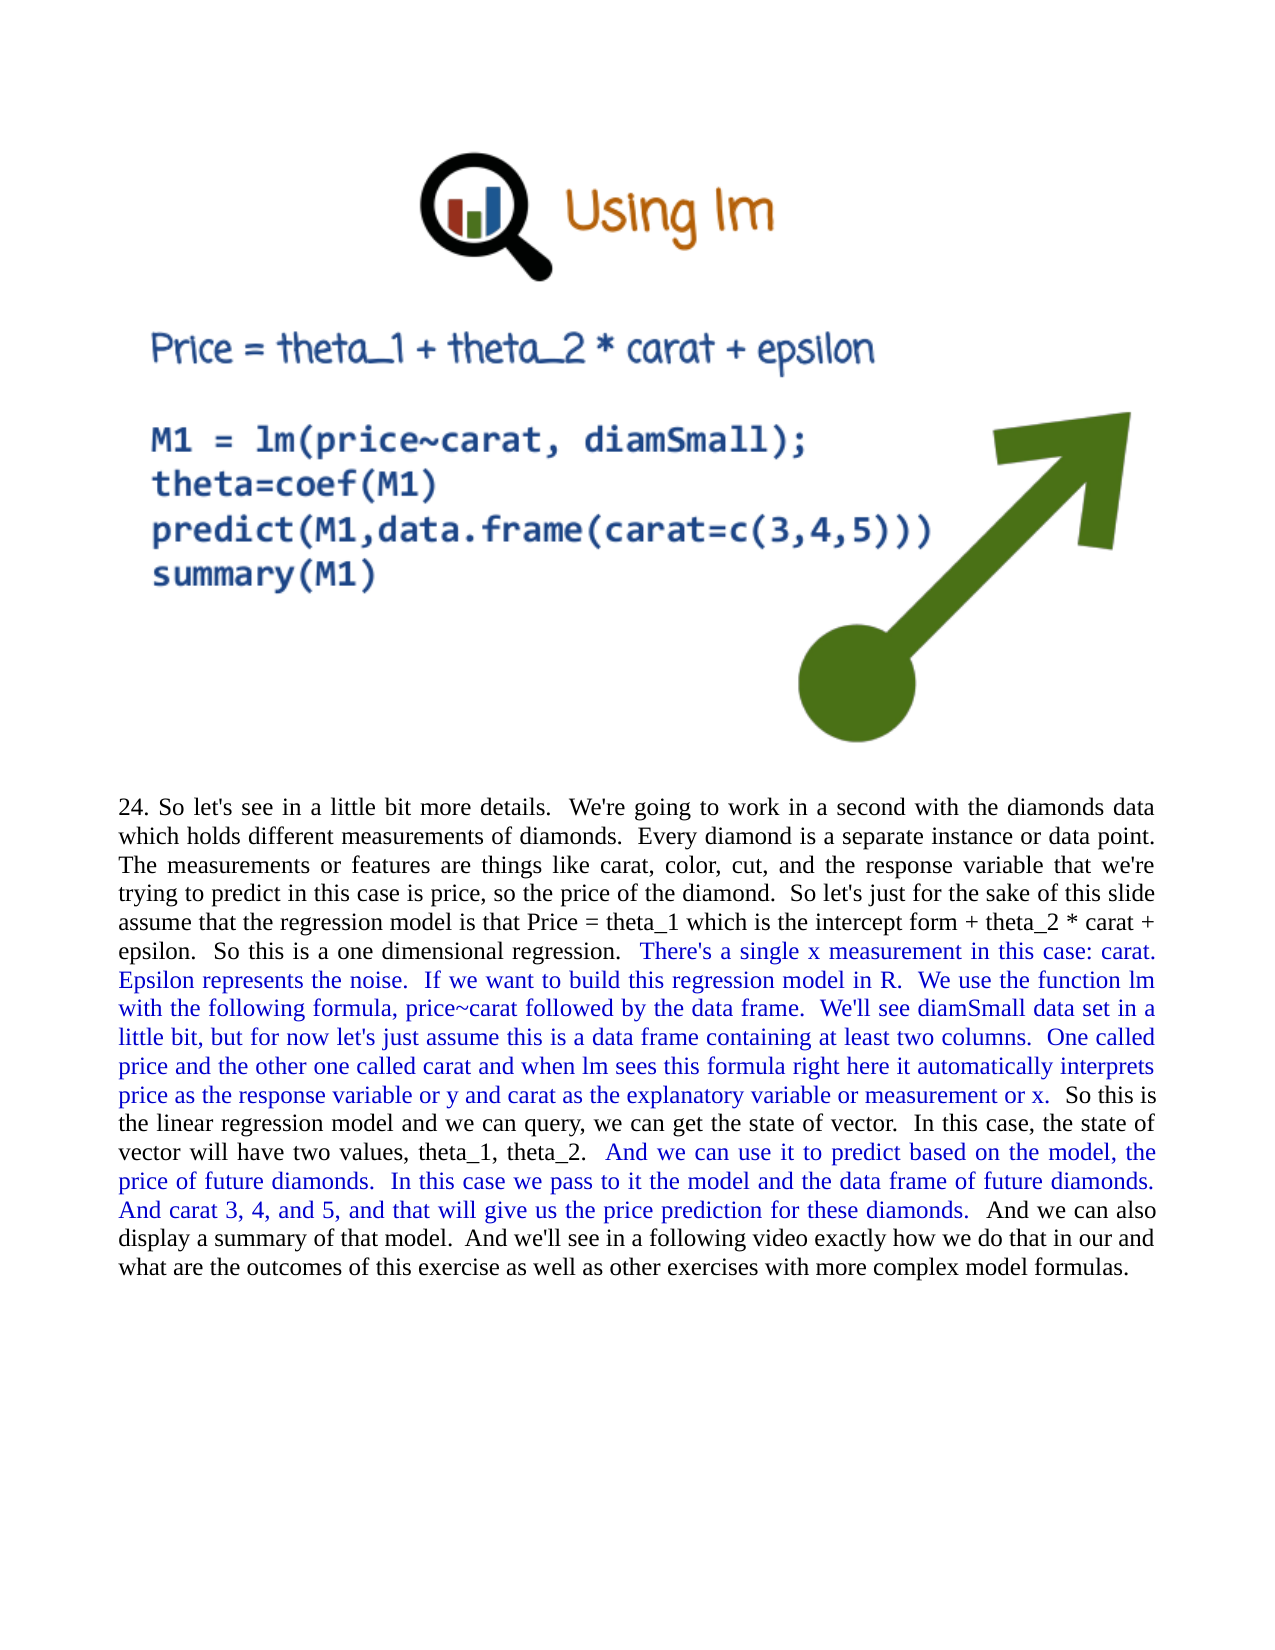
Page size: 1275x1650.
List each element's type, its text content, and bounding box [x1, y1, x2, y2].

text 24. So let's see in a little bit more details. We're going to work in a second with the diamonds data which holds different measurements of diamonds. Every diamond is a separate instance or data point. The measurements or features are things like carat, color, cut, and the response variable that we're trying to predict in this case is price, so the price of the diamond. So let's just for the sake of this slide assume that the regression model is that Price = theta_1 which is the intercept form + theta_2 * carat + epsilon. So this is a one dimensional regression. There's a single x measurement in this case: carat. Epsilon represents the noise. If we want to build this regression model in R. We use the function lm with the following formula, price~carat followed by the data frame. We'll see diamSmall data set in a little bit, but for now let's just assume this is a data frame containing at least two columns. One called price and the other one called carat and when lm sees this formula right here it automatically interprets price as the response variable or y and carat as the explanatory variable or measurement or x. So this is the linear regression model and we can query, we can get the state of vector. In this case, the state of vector will have two values, theta_1, theta_2. And we can use it to predict based on the model, the price of future diamonds. In this case we pass to it the model and the data frame of future diamonds. And carat 3, 4, and 5, and that will give us the price prediction for these diamonds. And we can also display a summary of that model. And we'll see in a following video exactly how we do that in our and what are the outcomes of this exercise as well as other exercises with more complex model formulas. [118, 792, 1157, 1281]
picture [118, 146, 1157, 764]
